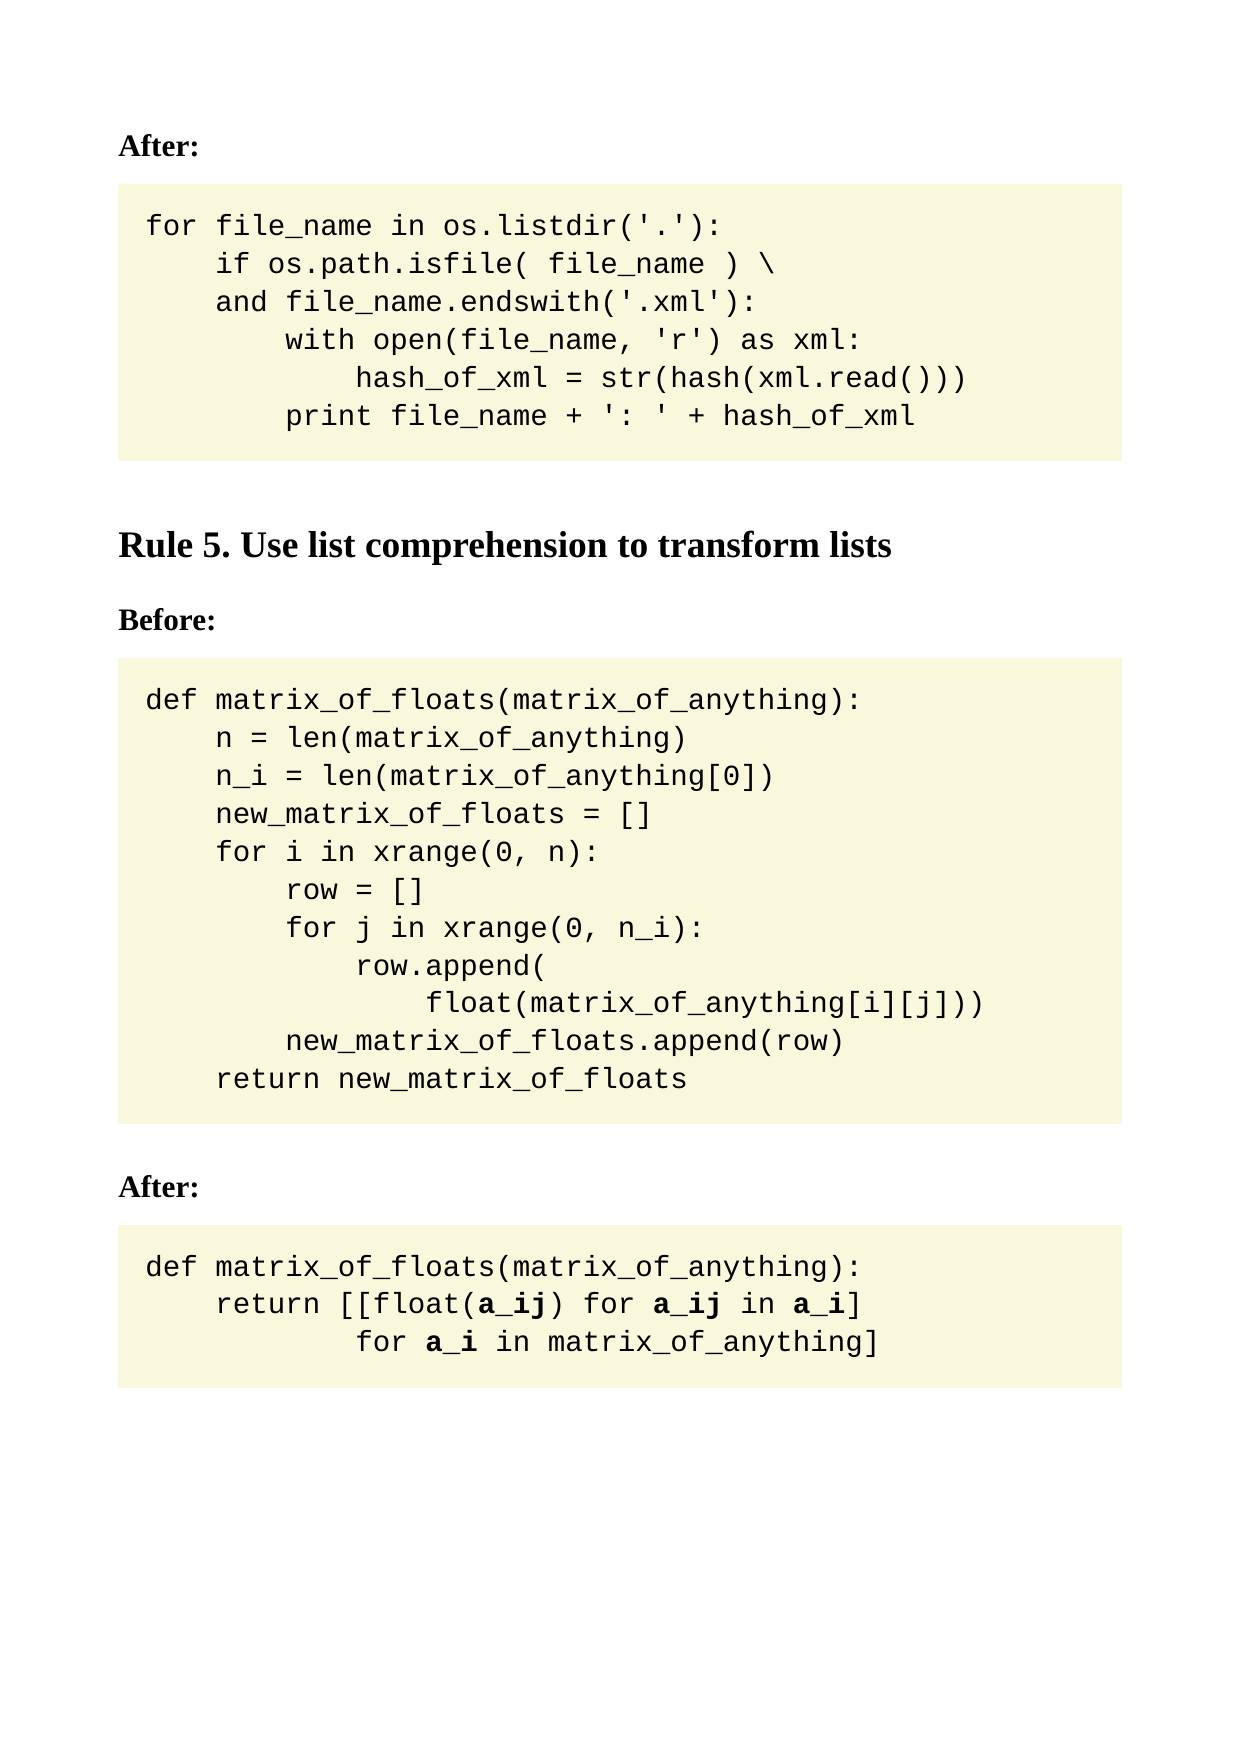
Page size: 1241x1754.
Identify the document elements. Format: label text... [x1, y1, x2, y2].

text hash_of_xml = str(hash(xml.read())) [118, 336, 1122, 374]
text Before: [118, 592, 1122, 640]
text for i in xrange(0, n): [118, 810, 1122, 848]
text for j in xrange(0, n_i): [118, 886, 1122, 924]
text After: [118, 118, 1122, 166]
text After: [118, 1159, 1122, 1207]
subtitle Rule 5. Use list comprehension to transform lists [118, 522, 1122, 565]
text float(matrix_of_anything[i][j])) [118, 962, 1122, 999]
text def matrix_of_floats(matrix_of_anything): [118, 658, 1122, 696]
text if os.path.isfile( file_name ) \ [118, 222, 1122, 260]
text def matrix_of_floats(matrix_of_anything): [118, 1225, 1122, 1263]
text n = len(matrix_of_anything) [118, 696, 1122, 734]
text for a_i in matrix_of_anything] [118, 1301, 1122, 1388]
text row.append( [118, 924, 1122, 962]
text for file_name in os.listdir('.'): [118, 184, 1122, 222]
text return new_matrix_of_floats [118, 1037, 1122, 1124]
text with open(file_name, 'r') as xml: [118, 298, 1122, 336]
text print file_name + ': ' + hash_of_xml [118, 374, 1122, 461]
text new_matrix_of_floats.append(row) [118, 999, 1122, 1037]
text and file_name.endswith('.xml'): [118, 260, 1122, 298]
text return [[float(a_ij) for a_ij in a_i] [118, 1263, 1122, 1301]
text new_matrix_of_floats = [] [118, 772, 1122, 810]
text n_i = len(matrix_of_anything[0]) [118, 734, 1122, 772]
text row = [] [118, 848, 1122, 886]
